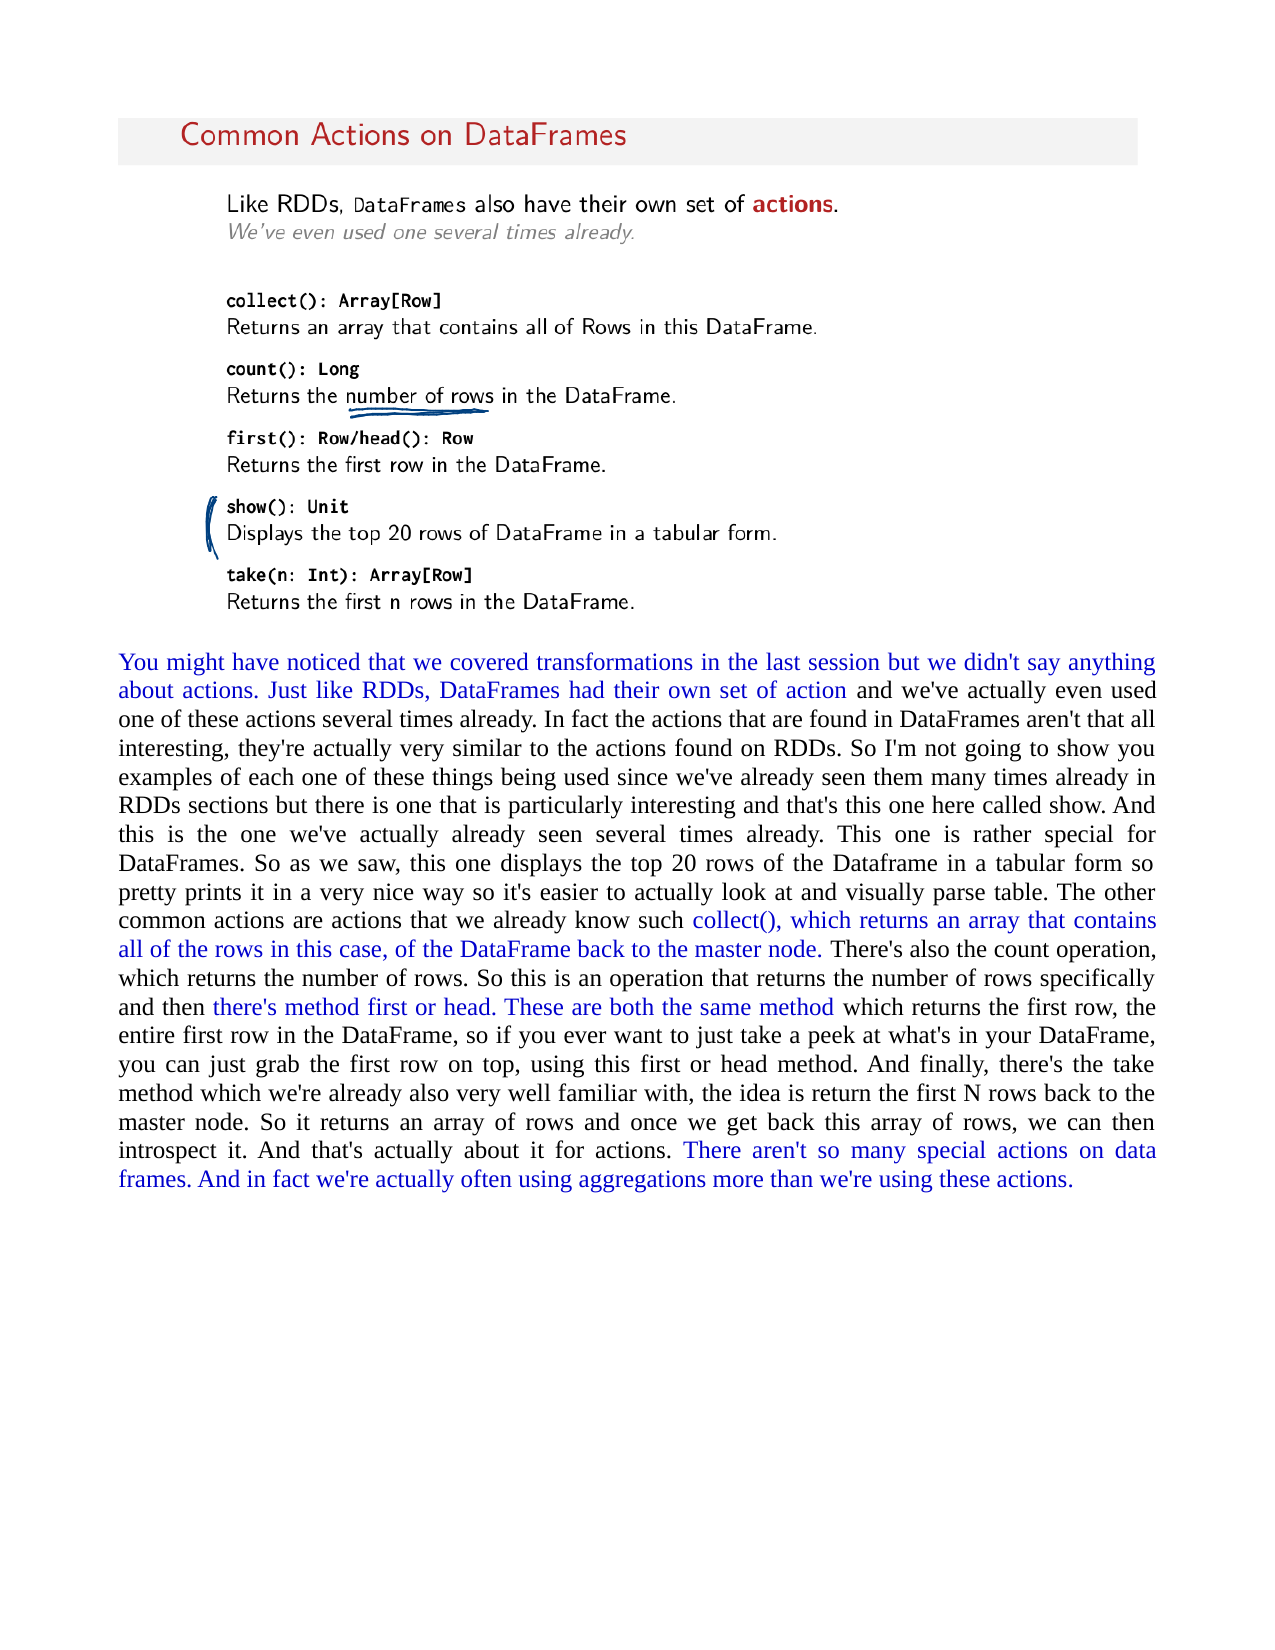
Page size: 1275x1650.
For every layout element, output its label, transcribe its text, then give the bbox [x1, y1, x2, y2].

text You might have noticed that we covered transformations in the last session but we didn't say anything about actions. Just like RDDs, DataFrames had their own set of action and we've actually even used one of these actions several times already. In fact the actions that are found in DataFrames aren't that all interesting, they're actually very similar to the actions found on RDDs. So I'm not going to show you examples of each one of these things being used since we've already seen them many times already in RDDs sections but there is one that is particularly interesting and that's this one here called show. And this is the one we've actually already seen several times already. This one is rather special for DataFrames. So as we saw, this one displays the top 20 rows of the Dataframe in a tabular form so pretty prints it in a very nice way so it's easier to actually look at and visually parse table. The other common actions are actions that we already know such collect(), which returns an array that contains all of the rows in this case, of the DataFrame back to the master node. There's also the count operation, which returns the number of rows. So this is an operation that returns the number of rows specifically and then there's method first or head. These are both the same method which returns the first row, the entire first row in the DataFrame, so if you ever want to just take a peek at what's in your DataFrame, you can just grab the first row on top, using this first or head method. And finally, there's the take method which we're already also very well familiar with, the idea is return the first N rows back to the master node. So it returns an array of rows and once we get back this array of rows, we can then introspect it. And that's actually about it for actions. There aren't so many special actions on data frames. And in fact we're actually often using aggregations more than we're using these actions. [118, 647, 1157, 1193]
picture [118, 118, 1157, 618]
